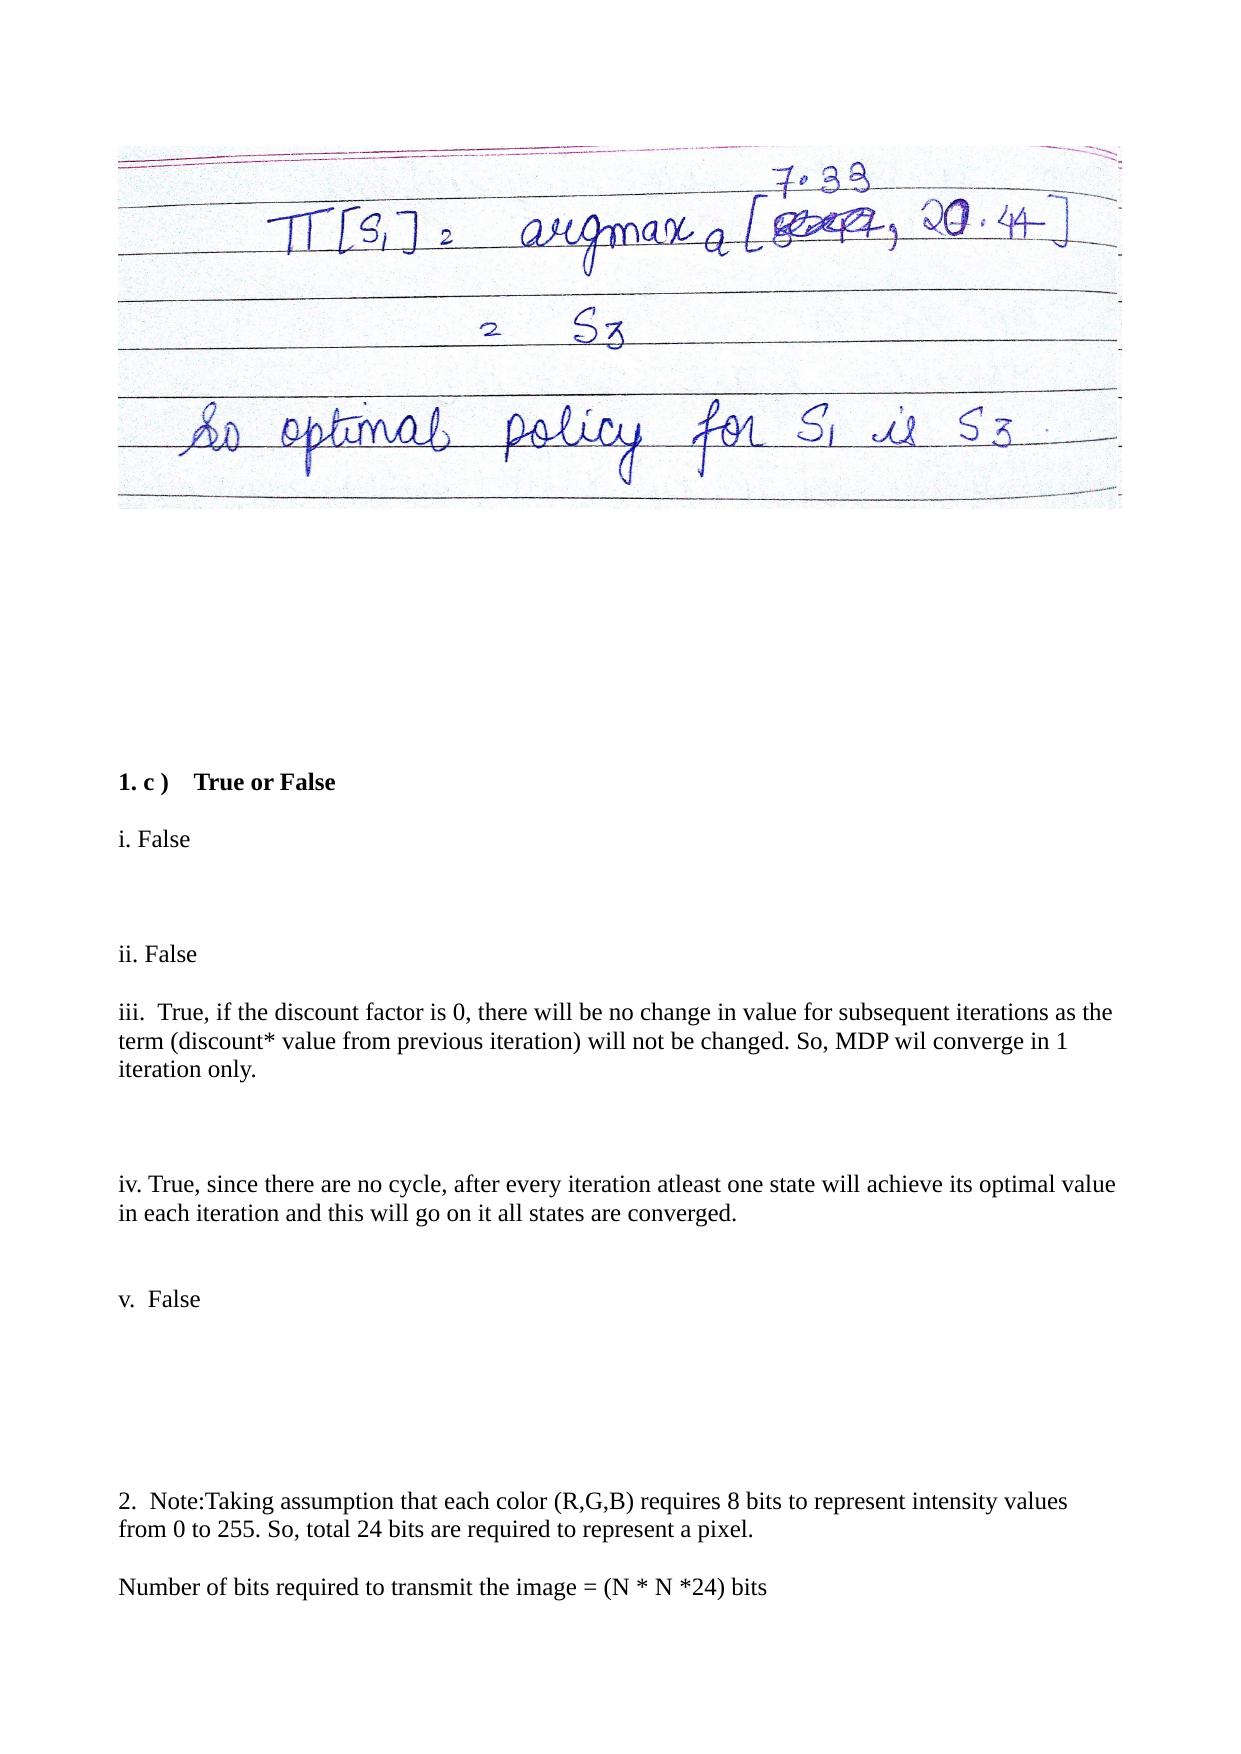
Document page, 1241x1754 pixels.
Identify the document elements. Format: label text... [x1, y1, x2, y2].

text i. False [118, 824, 1122, 853]
text iv. True, since there are no cycle, after every iteration atleast one state will achieve its optimal value in each iteration and this will go on it all states are converged. [118, 1169, 1122, 1227]
text iii. True, if the discount factor is 0, there will be no change in value for subsequent iterations as the term (discount* value from previous iteration) will not be changed. So, MDP wil converge in 1 iteration only. [118, 997, 1122, 1083]
text v. False [118, 1284, 1122, 1313]
text Number of bits required to transmit the image = (N * N *24) bits [118, 1572, 1122, 1601]
text 1. c ) True or False [118, 767, 1122, 796]
text 2. Note:Taking assumption that each color (R,G,B) requires 8 bits to represent intensity values from 0 to 255. So, total 24 bits are required to represent a pixel. [118, 1486, 1122, 1543]
picture [118, 146, 1123, 509]
text ii. False [118, 939, 1122, 968]
